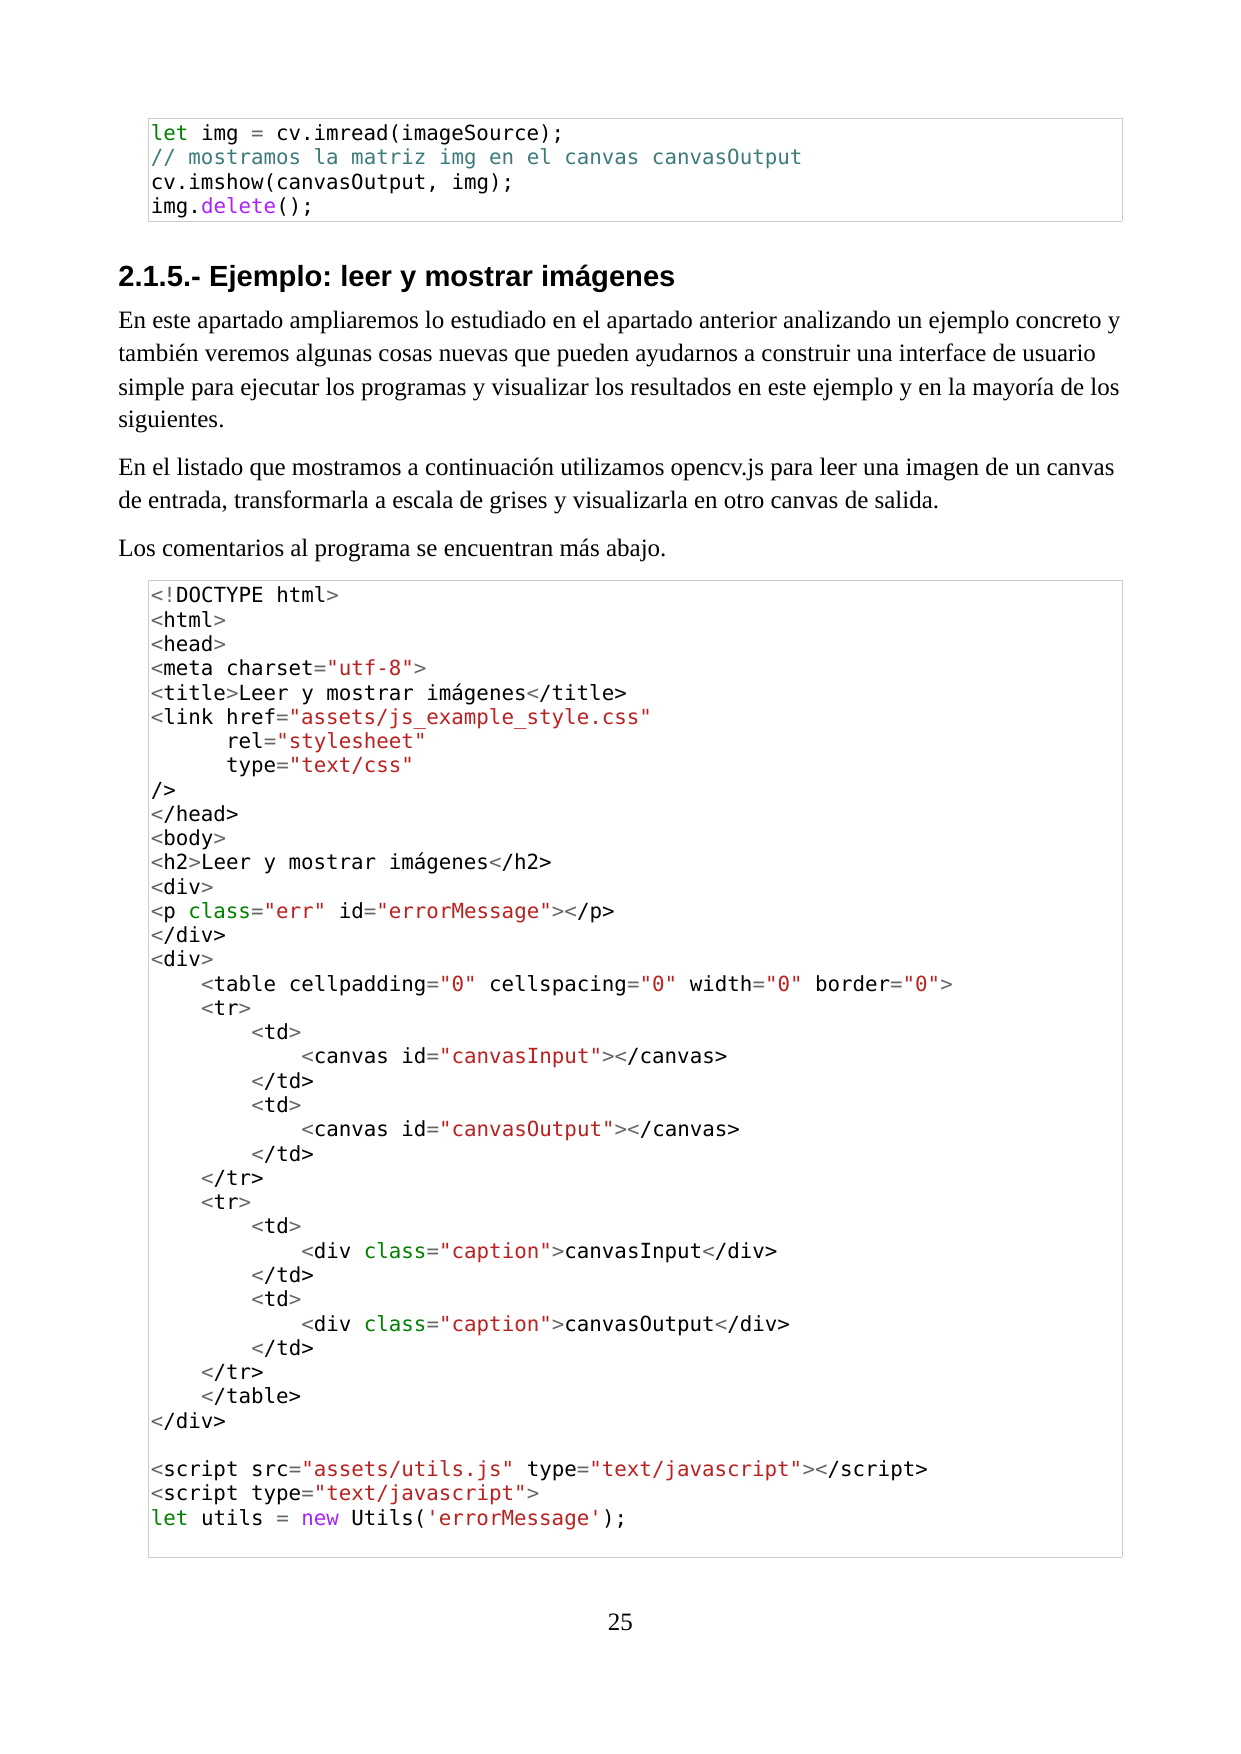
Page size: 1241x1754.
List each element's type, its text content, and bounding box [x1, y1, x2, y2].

text <meta charset="utf-8"> [149, 653, 1122, 677]
text En este apartado ampliaremos lo estudiado en el apartado anterior analizando un ejemplo concreto y también veremos algunas cosas nuevas que pueden ayudarnos a construir una interface de usuario simple para ejecutar los programas y visualizar los resultados en este ejemplo y en la mayoría de los siguientes. [118, 306, 1122, 433]
text <p class="err" id="errorMessage"></p> [149, 896, 1122, 920]
text <link href="assets/js_example_style.css" [149, 702, 1122, 726]
text </head> [149, 799, 1122, 823]
text </div> [149, 1406, 1122, 1433]
text let utils = new Utils('errorMessage'); [149, 1503, 1122, 1530]
text <table cellpadding="0" cellspacing="0" width="0" border="0"> [149, 969, 1122, 993]
text <div> [149, 872, 1122, 896]
text <body> [149, 823, 1122, 847]
text <td> [149, 1284, 1122, 1308]
text <div class="caption">canvasOutput</div> [149, 1308, 1122, 1333]
text cv.imshow(canvasOutput, img); [149, 167, 1122, 191]
text /> [149, 774, 1122, 799]
text <head> [149, 629, 1122, 653]
subtitle Ejemplo: leer y mostrar imágenes [118, 259, 1122, 293]
text <td> [149, 1211, 1122, 1236]
text img.delete(); [149, 191, 1122, 221]
text </td> [149, 1333, 1122, 1357]
text type="text/css" [149, 750, 1122, 774]
text </td> [149, 1139, 1122, 1163]
text En el listado que mostramos a continuación utilizamos opencv.js para leer una imagen de un canvas de entrada, transformarla a escala de grises y visualizarla en otro canvas de salida. [118, 452, 1122, 514]
text </tr> [149, 1163, 1122, 1187]
text let img = cv.imread(imageSource); [149, 119, 1122, 142]
text <h2>Leer y mostrar imágenes</h2> [149, 847, 1122, 872]
text </td> [149, 1260, 1122, 1284]
text <script src="assets/utils.js" type="text/javascript"></script> [149, 1454, 1122, 1478]
text <script type="text/javascript"> [149, 1478, 1122, 1503]
text <div class="caption">canvasInput</div> [149, 1236, 1122, 1260]
text rel="stylesheet" [149, 726, 1122, 750]
text </table> [149, 1381, 1122, 1406]
text <canvas id="canvasInput"></canvas> [149, 1042, 1122, 1066]
text </div> [149, 920, 1122, 944]
text <div> [149, 944, 1122, 969]
text <td> [149, 1017, 1122, 1042]
text <!DOCTYPE html> [149, 581, 1122, 605]
text Los comentarios al programa se encuentran más abajo. [118, 533, 1122, 562]
text <title>Leer y mostrar imágenes</title> [149, 677, 1122, 702]
text <tr> [149, 993, 1122, 1017]
text </tr> [149, 1357, 1122, 1381]
text <canvas id="canvasOutput"></canvas> [149, 1114, 1122, 1139]
text // mostramos la matriz img en el canvas canvasOutput [149, 142, 1122, 167]
text </td> [149, 1066, 1122, 1090]
text <td> [149, 1090, 1122, 1114]
text <html> [149, 605, 1122, 629]
text <tr> [149, 1187, 1122, 1211]
